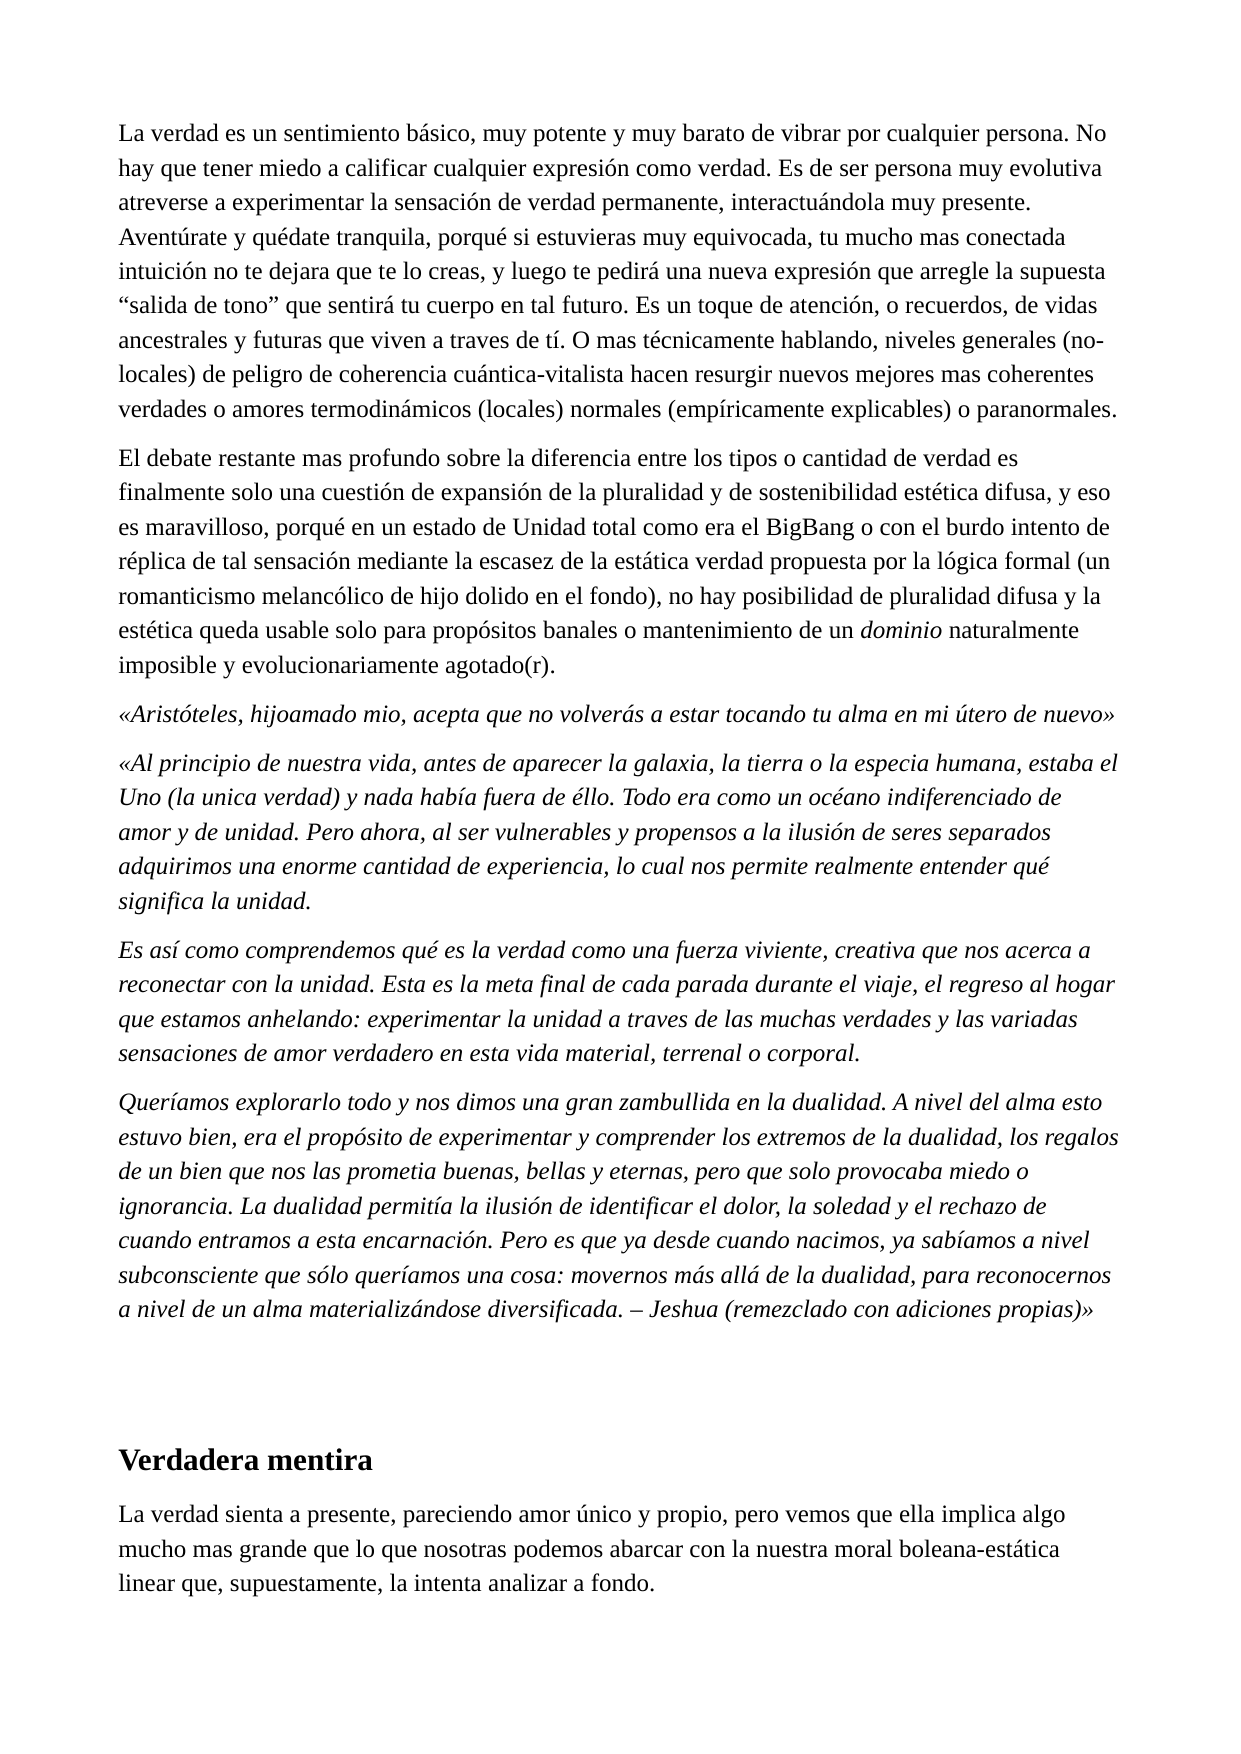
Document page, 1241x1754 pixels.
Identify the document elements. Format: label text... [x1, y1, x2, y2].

text «Aristóteles, hijoamado mio, acepta que no volverás a estar tocando tu alma en mi útero de nuevo» [118, 699, 1122, 728]
text Verdadera mentira [118, 1442, 1122, 1477]
text La verdad sienta a presente, pareciendo amor único y propio, pero vemos que ella implica algo mucho mas grande que lo que nosotras podemos abarcar con la nuestra moral boleana-estática linear que, supuestamente, la intenta analizar a fondo. [118, 1499, 1122, 1597]
text Es así como comprendemos qué es la verdad como una fuerza viviente, creativa que nos acerca a reconectar con la unidad. Esta es la meta final de cada parada durante el viaje, el regreso al hogar que estamos anhelando: experimentar la unidad a traves de las muchas verdades y las variadas sensaciones de amor verdadero en esta vida material, terrenal o corporal. [118, 935, 1122, 1067]
text «Al principio de nuestra vida, antes de aparecer la galaxia, la tierra o la especia humana, estaba el Uno (la unica verdad) y nada había fuera de éllo. Todo era como un océano indiferenciado de amor y de unidad. Pero ahora, al ser vulnerables y propensos a la ilusión de seres separados adquirimos una enorme cantidad de experiencia, lo cual nos permite realmente entender qué significa la unidad. [118, 748, 1122, 915]
text El debate restante mas profundo sobre la diferencia entre los tipos o cantidad de verdad es finalmente solo una cuestión de expansión de la pluralidad y de sostenibilidad estética difusa, y eso es maravilloso, porqué en un estado de Unidad total como era el BigBang o con el burdo intento de réplica de tal sensación mediante la escasez de la estática verdad propuesta por la lógica formal (un romanticismo melancólico de hijo dolido en el fondo), no hay posibilidad de pluralidad difusa y la estética queda usable solo para propósitos banales o mantenimiento de un dominio naturalmente imposible y evolucionariamente agotado(r). [118, 443, 1122, 679]
text La verdad es un sentimiento básico, muy potente y muy barato de vibrar por cualquier persona. No hay que tener miedo a calificar cualquier expresión como verdad. Es de ser persona muy evolutiva atreverse a experimentar la sensación de verdad permanente, interactuándola muy presente. Aventúrate y quédate tranquila, porqué si estuvieras muy equivocada, tu mucho mas conectada intuición no te dejara que te lo creas, y luego te pedirá una nueva expresión que arregle la supuesta “salida de tono” que sentirá tu cuerpo en tal futuro. Es un toque de atención, o recuerdos, de vidas ancestrales y futuras que viven a traves de tí. O mas técnicamente hablando, niveles generales (no-locales) de peligro de coherencia cuántica-vitalista hacen resurgir nuevos mejores mas coherentes verdades o amores termodinámicos (locales) normales (empíricamente explicables) o paranormales. [118, 118, 1122, 423]
text Queríamos explorarlo todo y nos dimos una gran zambullida en la dualidad. A nivel del alma esto estuvo bien, era el propósito de experimentar y comprender los extremos de la dualidad, los regalos de un bien que nos las prometia buenas, bellas y eternas, pero que solo provocaba miedo o ignorancia. La dualidad permitía la ilusión de identificar el dolor, la soledad y el rechazo de cuando entramos a esta encarnación. Pero es que ya desde cuando nacimos, ya sabíamos a nivel subconsciente que sólo queríamos una cosa: movernos más allá de la dualidad, para reconocernos a nivel de un alma materializándose diversificada. – Jeshua (remezclado con adiciones propias)» [118, 1087, 1122, 1323]
